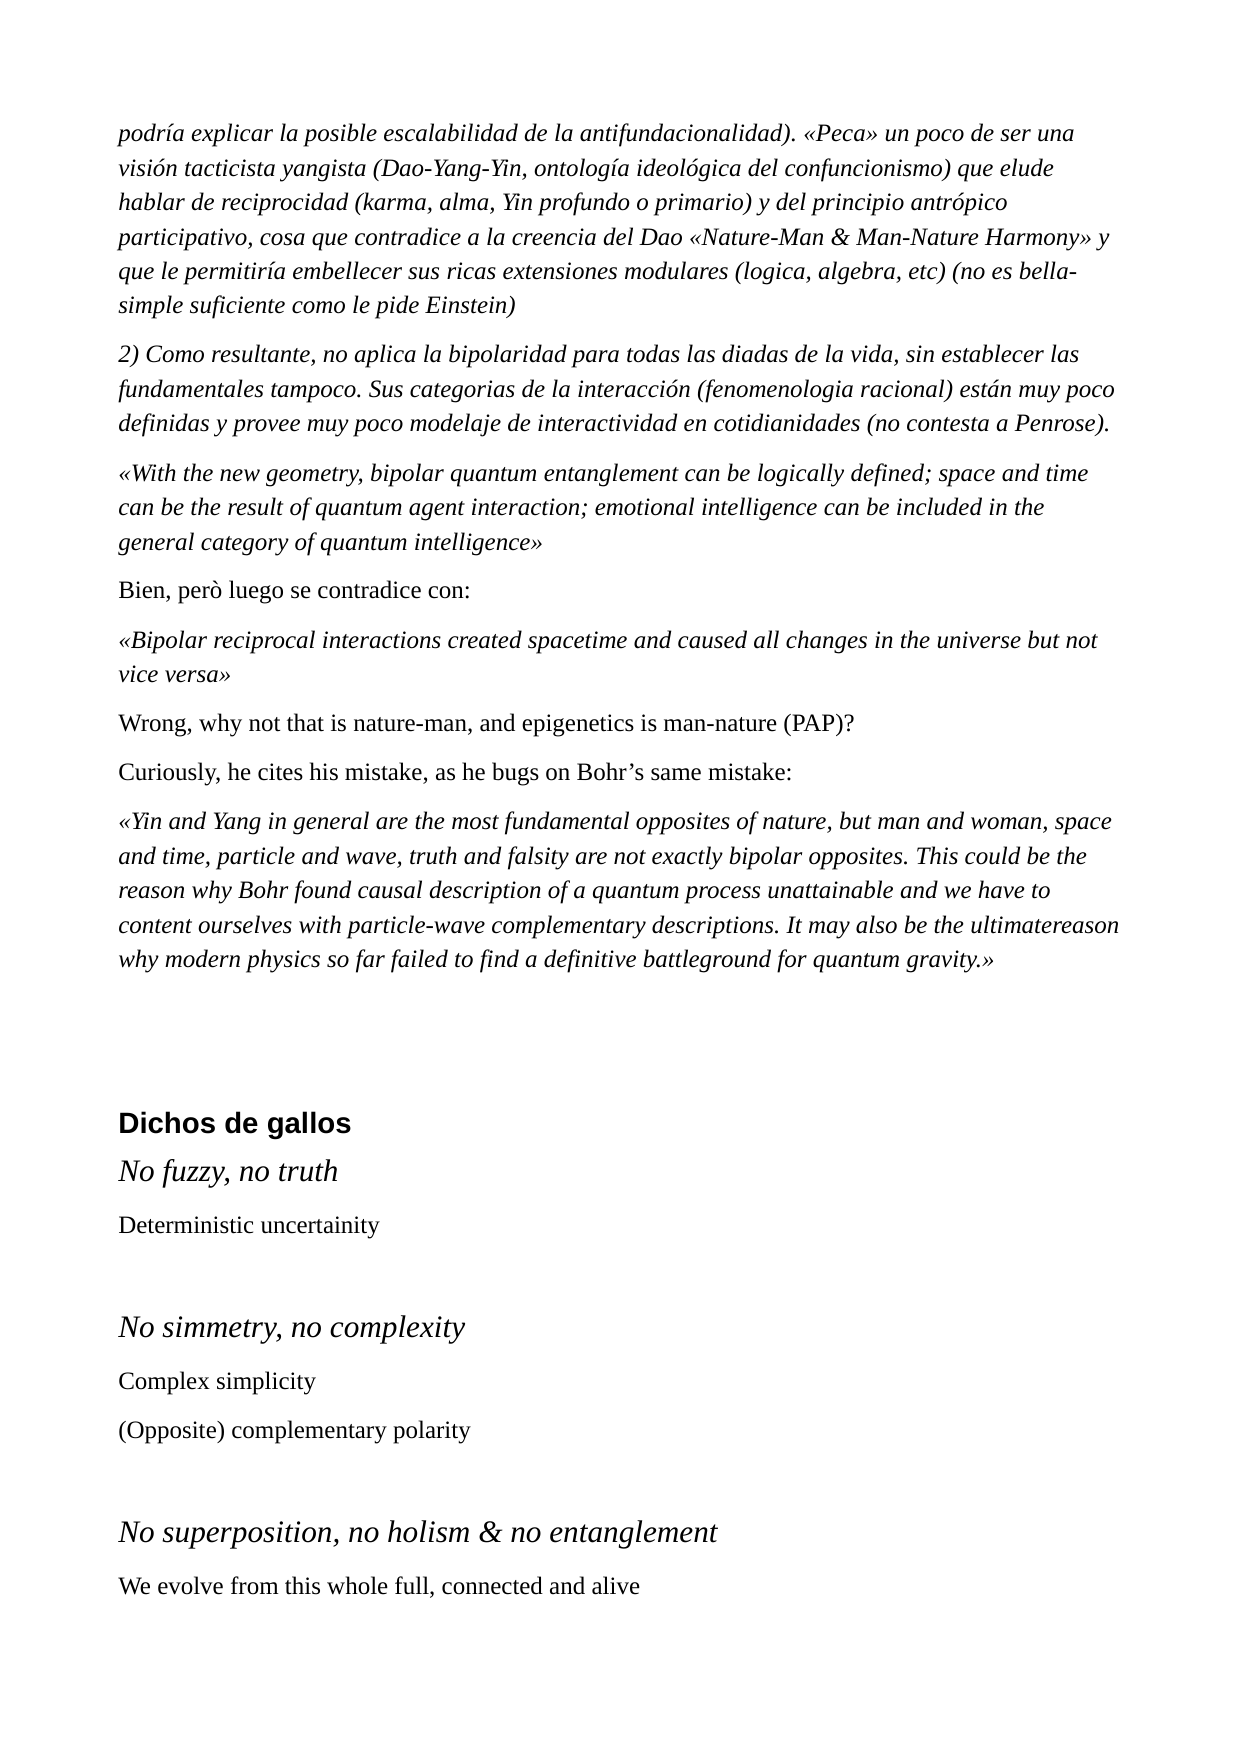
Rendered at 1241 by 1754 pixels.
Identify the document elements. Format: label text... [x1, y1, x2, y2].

text No superposition, no holism & no entanglement [118, 1513, 1122, 1549]
text (Opposite) complementary polarity [118, 1415, 1122, 1444]
text podría explicar la posible escalabilidad de la antifundacionalidad). «Peca» un poco de ser una visión tacticista yangista (Dao-Yang-Yin, ontología ideológica del confuncionismo) que elude hablar de reciprocidad (karma, alma, Yin profundo o primario) y del principio antrópico participativo, cosa que contradice a la creencia del Dao «Nature-Man & Man-Nature Harmony» y que le permitiría embellecer sus ricas extensiones modulares (logica, algebra, etc) (no es bella-simple suficiente como le pide Einstein) [118, 118, 1122, 319]
text «Yin and Yang in general are the most fundamental opposites of nature, but man and woman, space and time, particle and wave, truth and falsity are not exactly bipolar opposites. This could be the reason why Bohr found causal description of a quantum process unattainable and we have to content ourselves with particle-wave complementary descriptions. It may also be the ultimatereason why modern physics so far failed to find a definitive battleground for quantum gravity.» [118, 806, 1122, 973]
text No simmetry, no complexity [118, 1308, 1122, 1344]
text Wrong, why not that is nature-man, and epigenetics is man-nature (PAP)? [118, 708, 1122, 737]
text Bien, però luego se contradice con: [118, 576, 1122, 604]
subtitle Dichos de gallos [118, 1106, 1122, 1140]
text «Bipolar reciprocal interactions created spacetime and caused all changes in the universe but not vice versa» [118, 625, 1122, 688]
text 2) Como resultante, no aplica la bipolaridad para todas las diadas de la vida, sin establecer las fundamentales tampoco. Sus categorias de la interacción (fenomenologia racional) están muy poco definidas y provee muy poco modelaje de interactividad en cotidianidades (no contesta a Penrose). [118, 339, 1122, 437]
text Deterministic uncertainity [118, 1210, 1122, 1239]
text No fuzzy, no truth [118, 1152, 1122, 1188]
text Complex simplicity [118, 1366, 1122, 1394]
text Curiously, he cites his mistake, as he bugs on Bohr’s same mistake: [118, 757, 1122, 786]
text We evolve from this whole full, connected and alive [118, 1571, 1122, 1599]
text «With the new geometry, bipolar quantum entanglement can be logically defined; space and time can be the result of quantum agent interaction; emotional intelligence can be included in the general category of quantum intelligence» [118, 458, 1122, 555]
